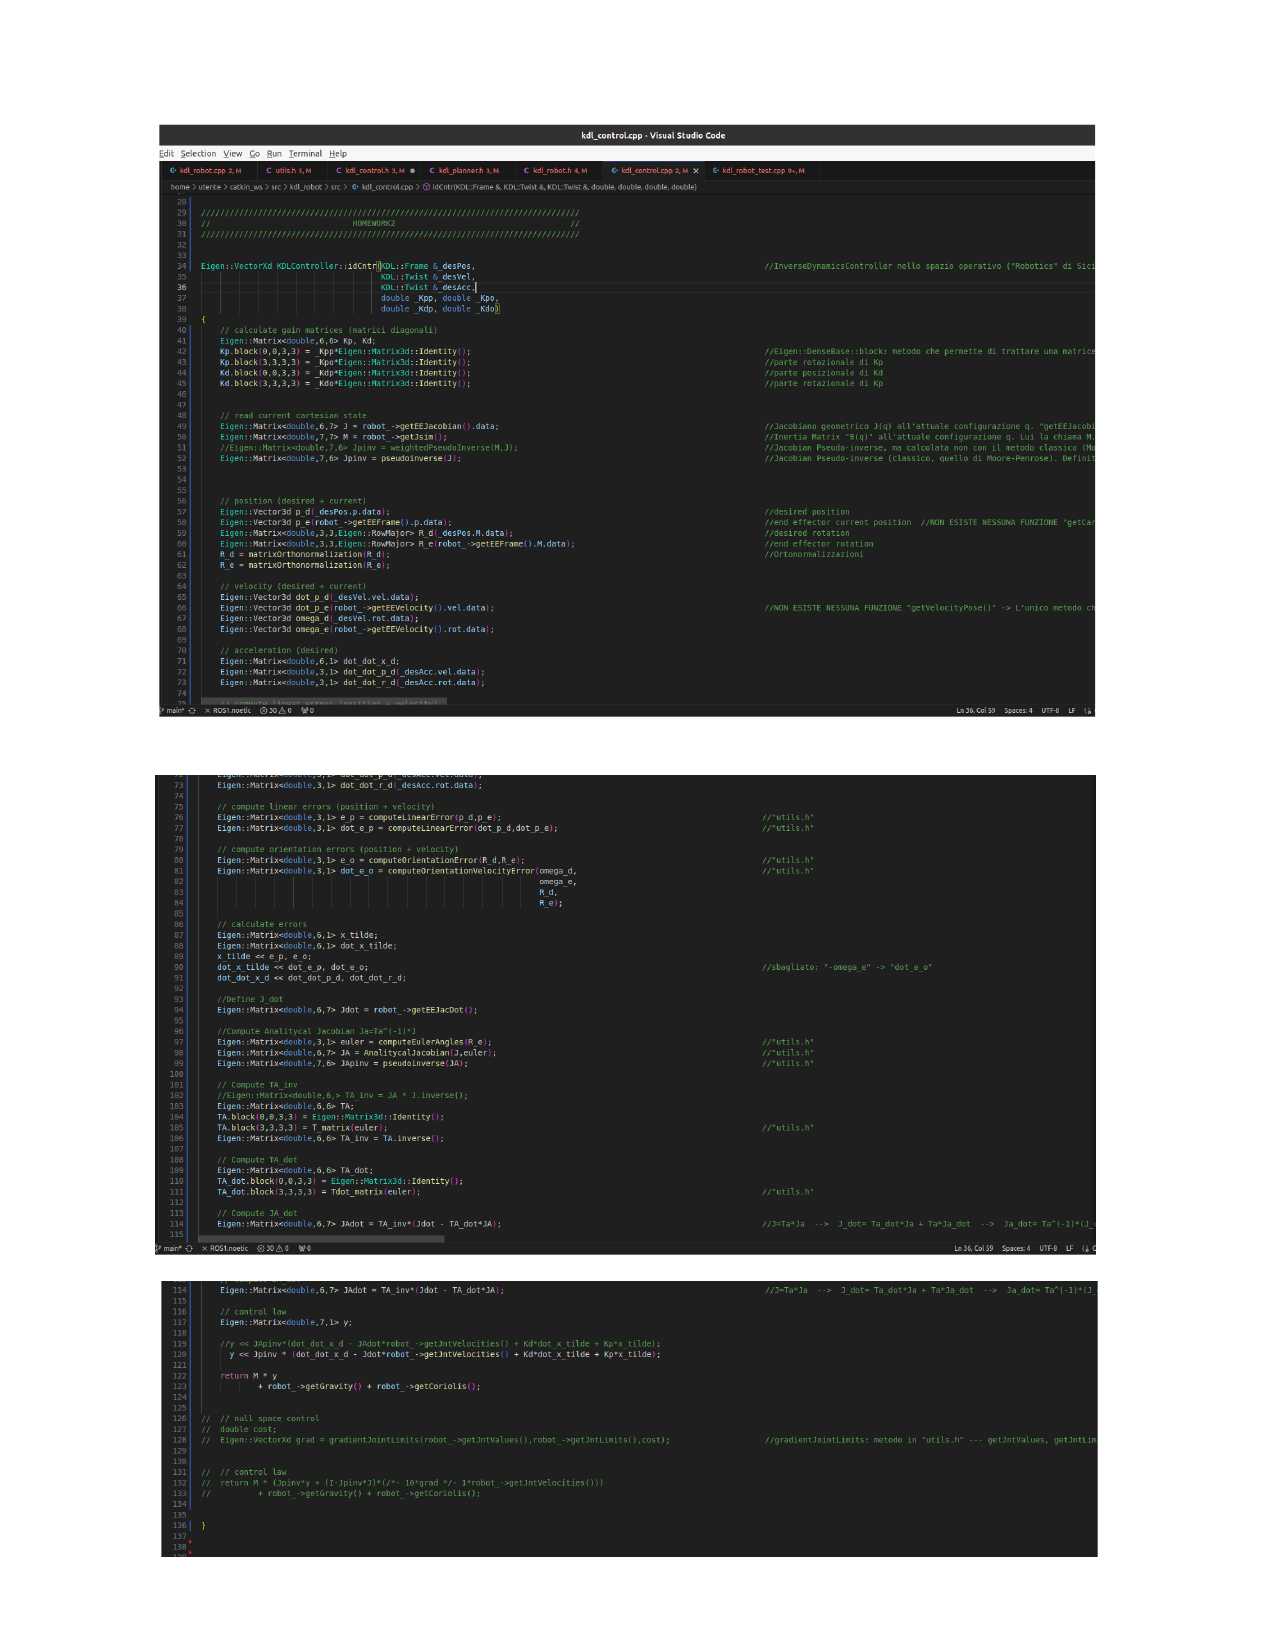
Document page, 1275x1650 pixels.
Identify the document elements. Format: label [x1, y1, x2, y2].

picture [155, 775, 1096, 1255]
picture [159, 124, 1096, 717]
picture [161, 1281, 1098, 1557]
